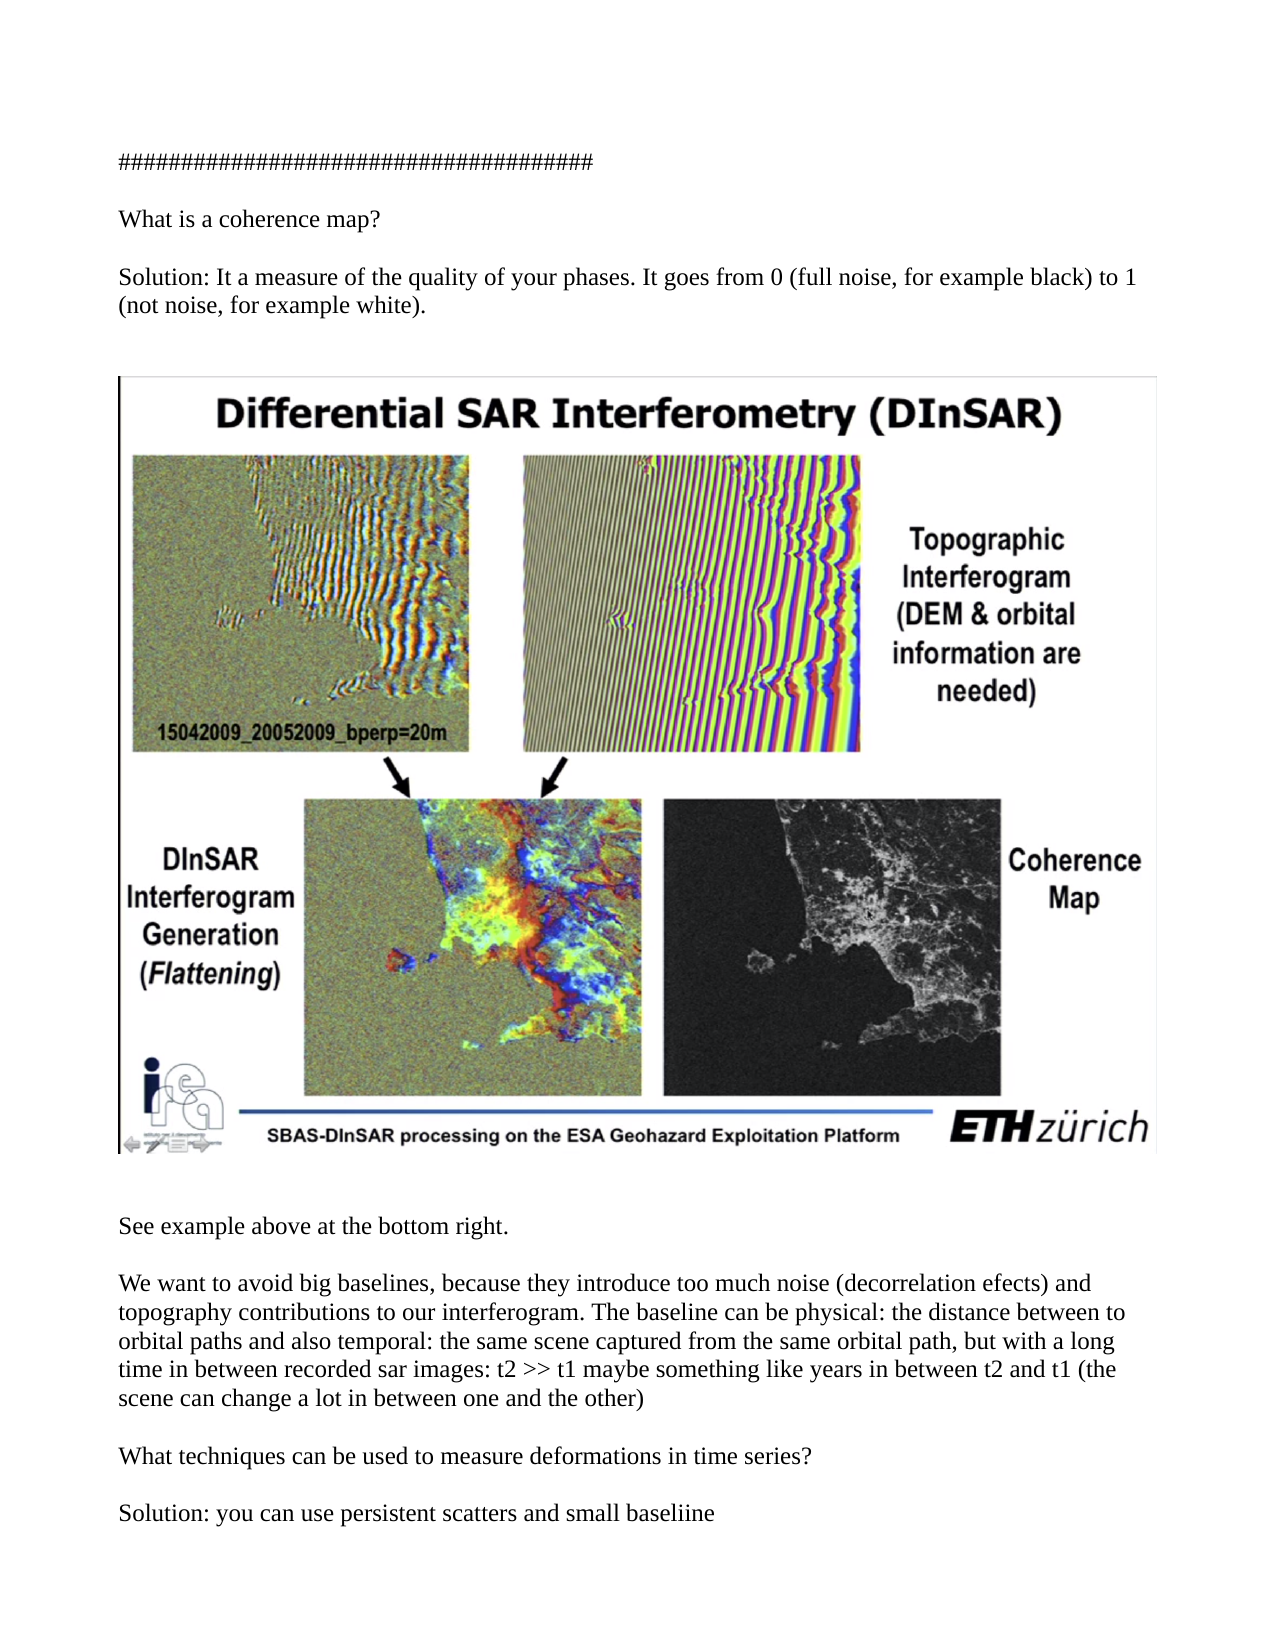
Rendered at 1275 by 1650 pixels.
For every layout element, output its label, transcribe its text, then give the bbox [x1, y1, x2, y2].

text ###################################### [118, 147, 1157, 176]
text Solution: It a measure of the quality of your phases. It goes from 0 (full noise, for example black) to 1 (not noise, for example white). [118, 262, 1157, 319]
text What techniques can be used to measure deformations in time series? [118, 1441, 1157, 1469]
text What is a coherence map? [118, 204, 1157, 233]
picture [118, 376, 1157, 1154]
text We want to avoid big baselines, because they introduce too much noise (decorrelation efects) and topography contributions to our interferogram. The baseline can be physical: the distance between to orbital paths and also temporal: the same scene captured from the same orbital path, but with a long time in between recorded sar images: t2 >> t1 maybe something like years in between t2 and t1 (the scene can change a lot in between one and the other) [118, 1268, 1157, 1412]
text See example above at the bottom right. [118, 1211, 1157, 1239]
text Solution: you can use persistent scatters and small baseliine [118, 1498, 1157, 1527]
